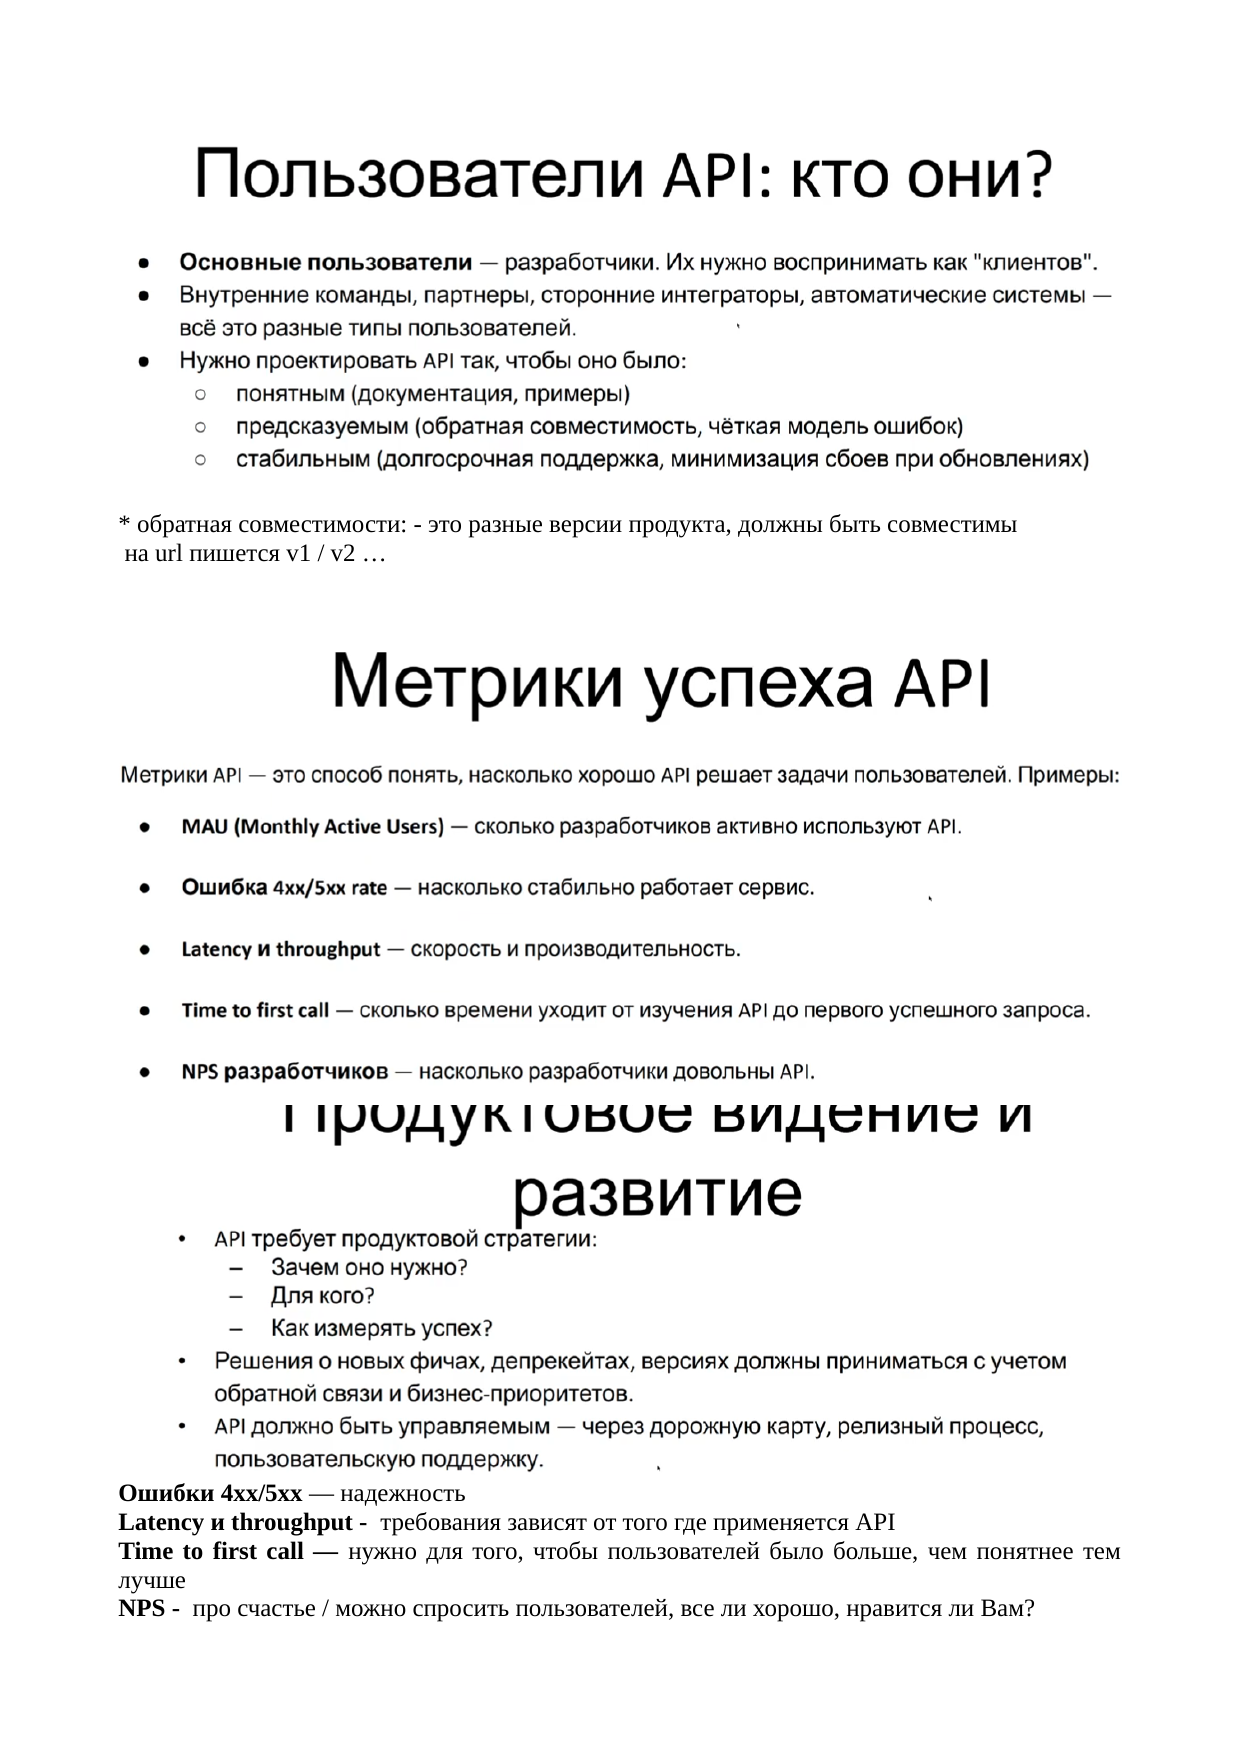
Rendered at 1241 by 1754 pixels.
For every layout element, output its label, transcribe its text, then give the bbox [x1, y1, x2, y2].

text * обратная совместимости: - это разные версии продукта, должны быть совместимы [118, 509, 1122, 538]
text Latency и throughput - требования зависят от того где применяется API [118, 1507, 1122, 1536]
picture [130, 102, 1135, 481]
text Time to first call — нужно для того, чтобы пользователей было больше, чем понятнее тем лучше [118, 1536, 1122, 1593]
text на url пишется v1 / v2 … [118, 538, 1122, 566]
picture [118, 652, 1123, 1479]
text NPS - про счастье / можно спросить пользователей, все ли хорошо, нравится ли Вам? [118, 1593, 1122, 1622]
text Ошибки 4хх/5хх — надежность [118, 1105, 1122, 1507]
